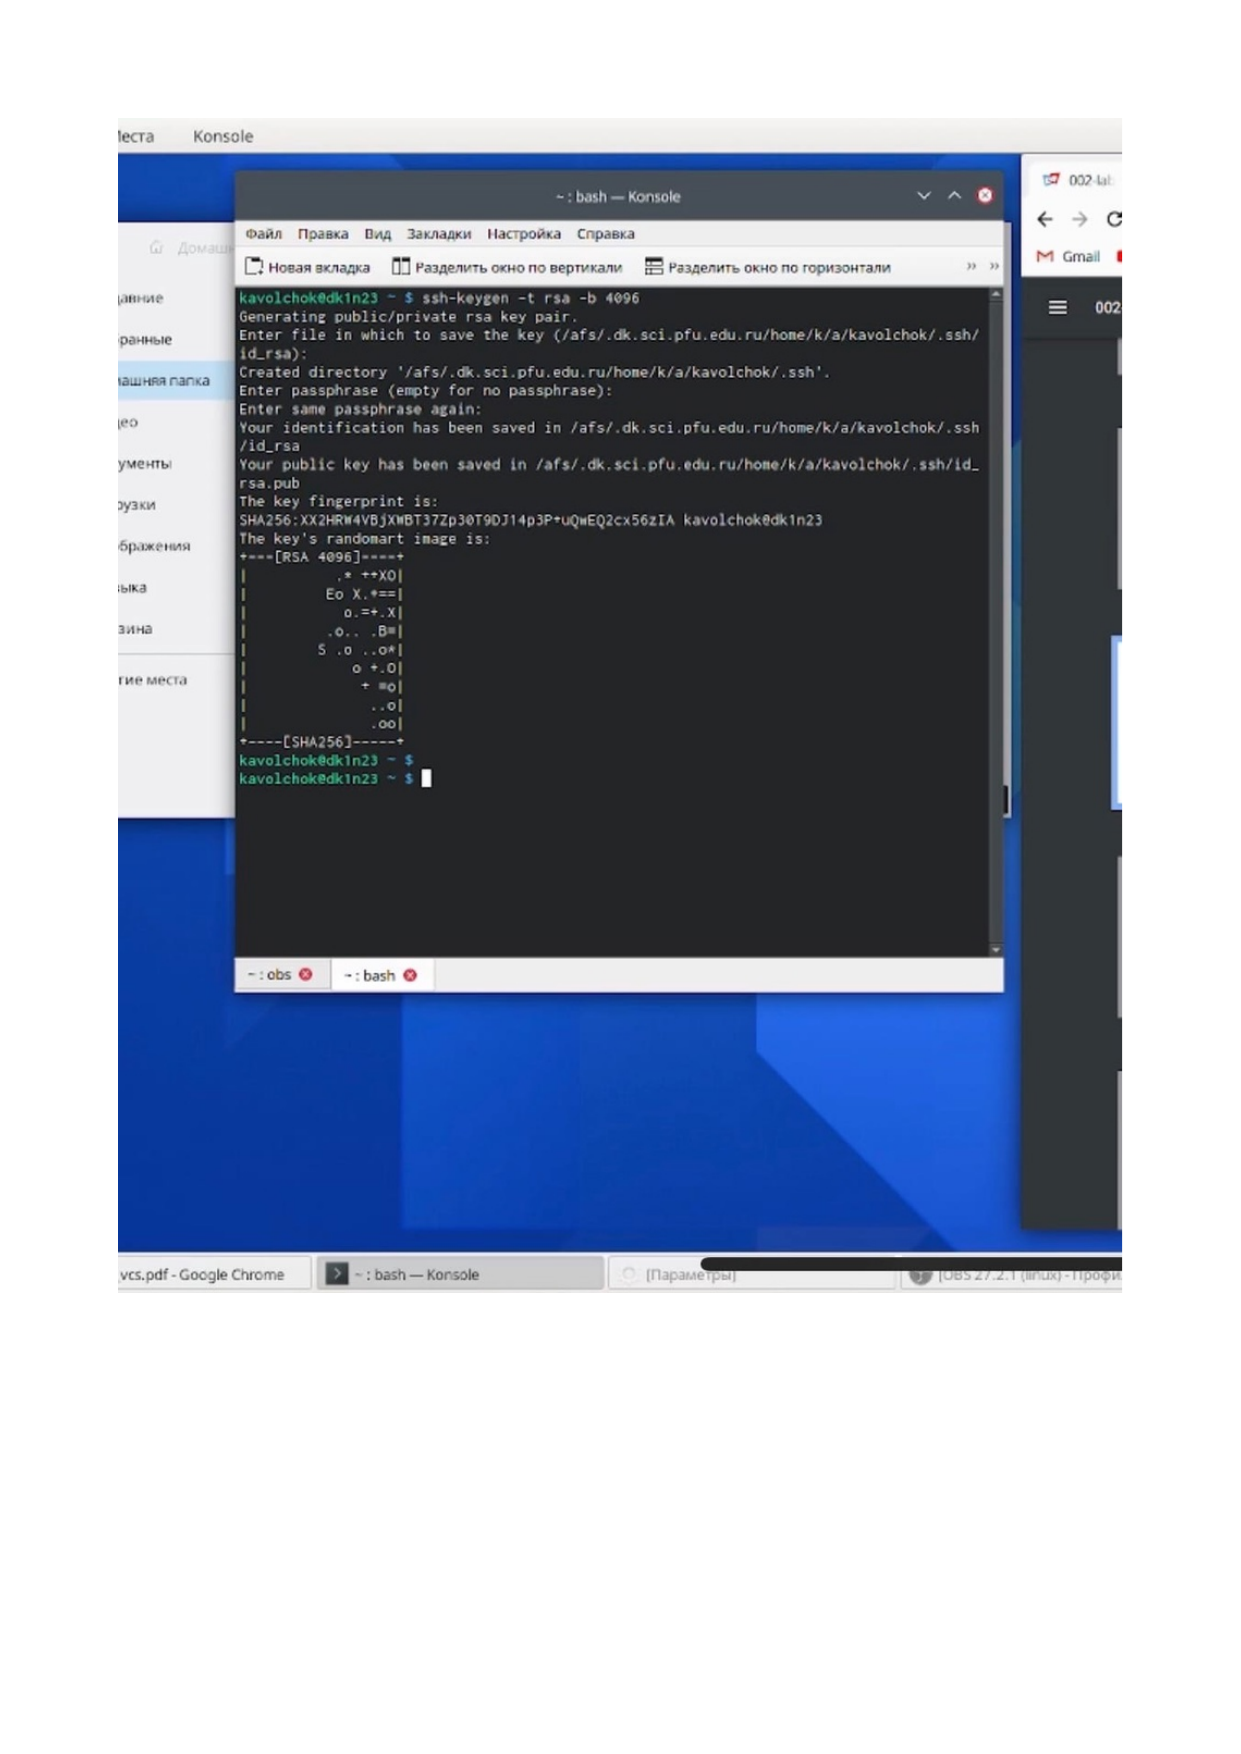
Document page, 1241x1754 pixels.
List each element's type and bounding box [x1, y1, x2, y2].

picture [118, 118, 1123, 1293]
